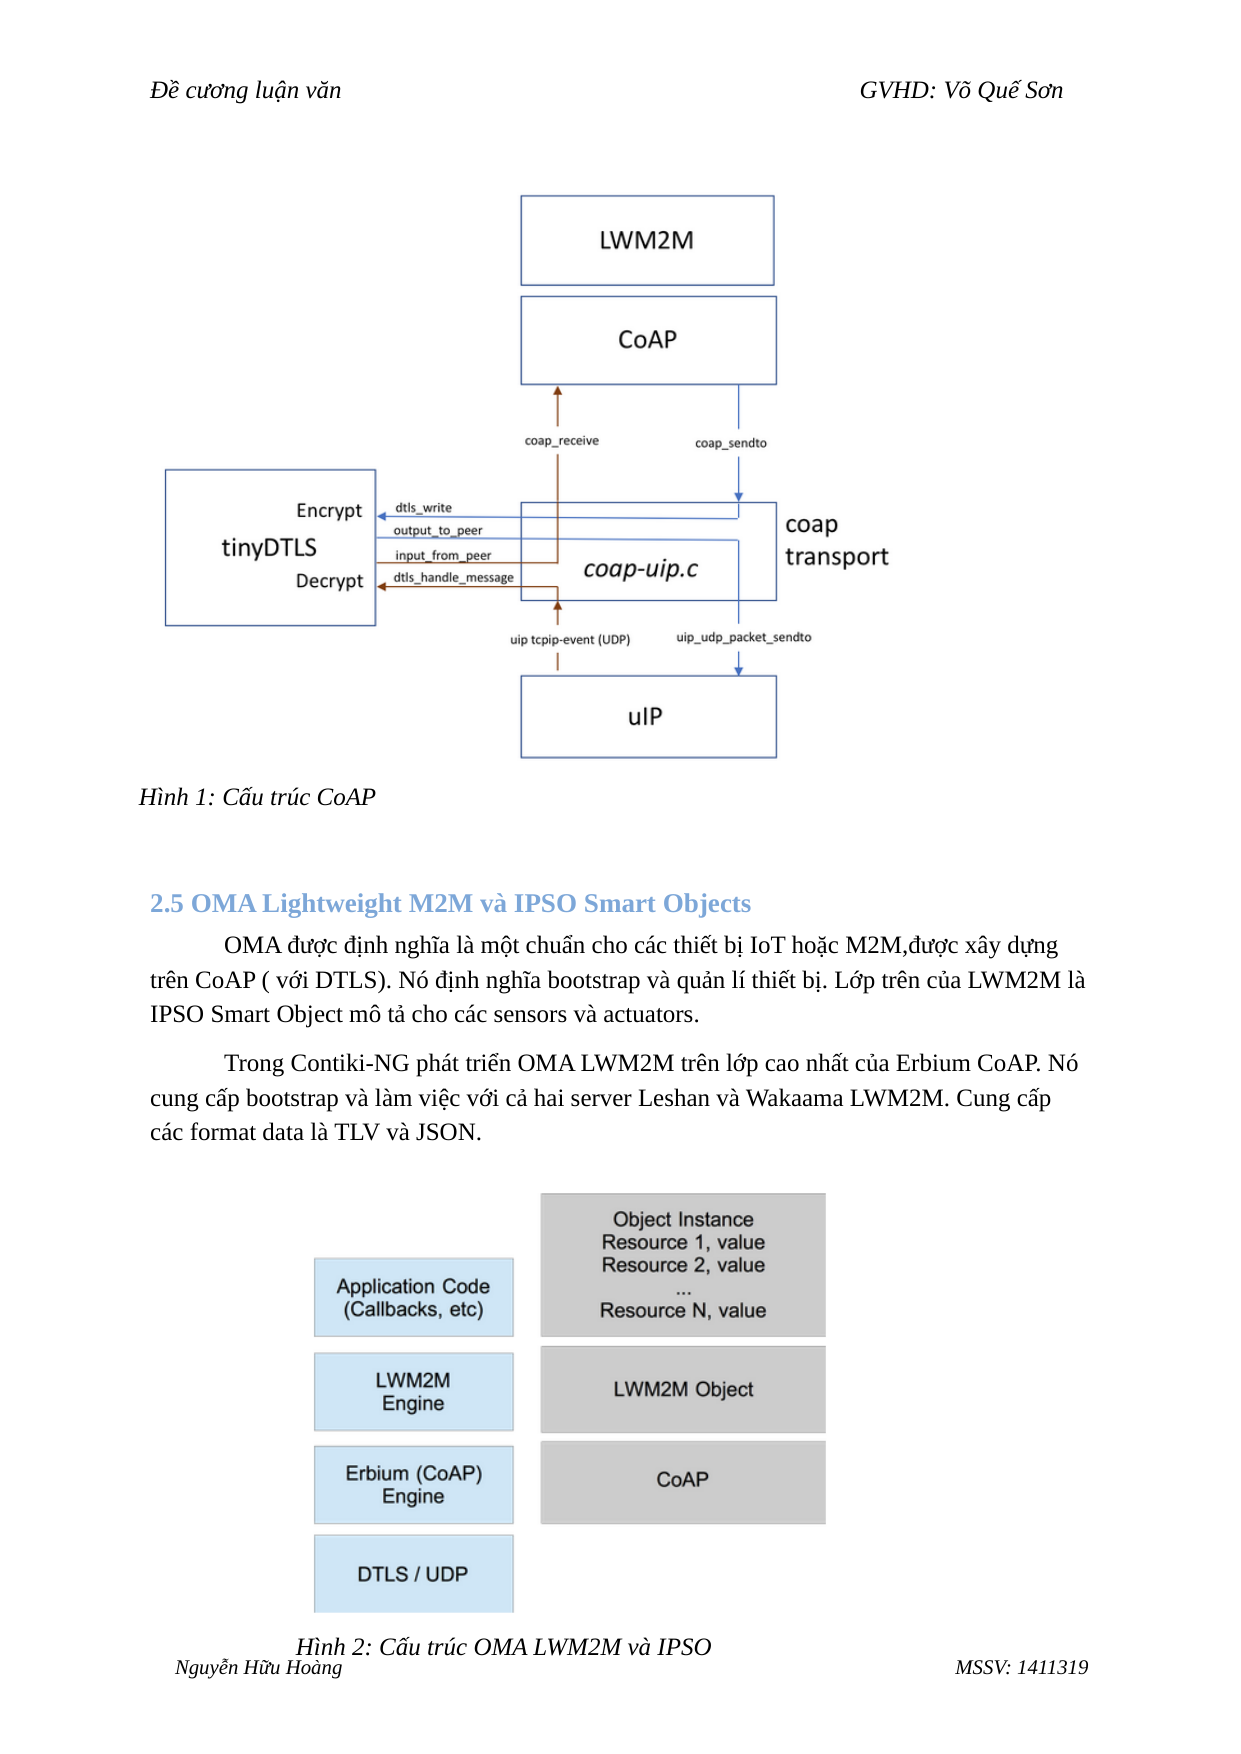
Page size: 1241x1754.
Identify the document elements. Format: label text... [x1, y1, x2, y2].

picture [138, 162, 1079, 777]
subtitle 2.5 OMA Lightweight M2M và IPSO Smart Objects [150, 887, 1090, 918]
text Trong Contiki-NG phát triển OMA LWM2M trên lớp cao nhất của Erbium CoAP. Nó cung cấp bootstrap và làm việc với cả hai server Leshan và Wakaama LWM2M. Cung cấp các format data là TLV và JSON. [150, 1048, 1090, 1146]
picture [295, 1178, 945, 1627]
text Hình 1: Cấu trúc CoAP [139, 162, 1101, 811]
text Hình 2: Cấu trúc OMA LWM2M và IPSO [296, 1627, 945, 1660]
text OMA được định nghĩa là một chuẩn cho các thiết bị IoT hoặc M2M,được xây dựng trên CoAP ( với DTLS). Nó định nghĩa bootstrap và quản lí thiết bị. Lớp trên của LWM2M là IPSO Smart Object mô tả cho các sensors và actuators. [150, 930, 1090, 1028]
